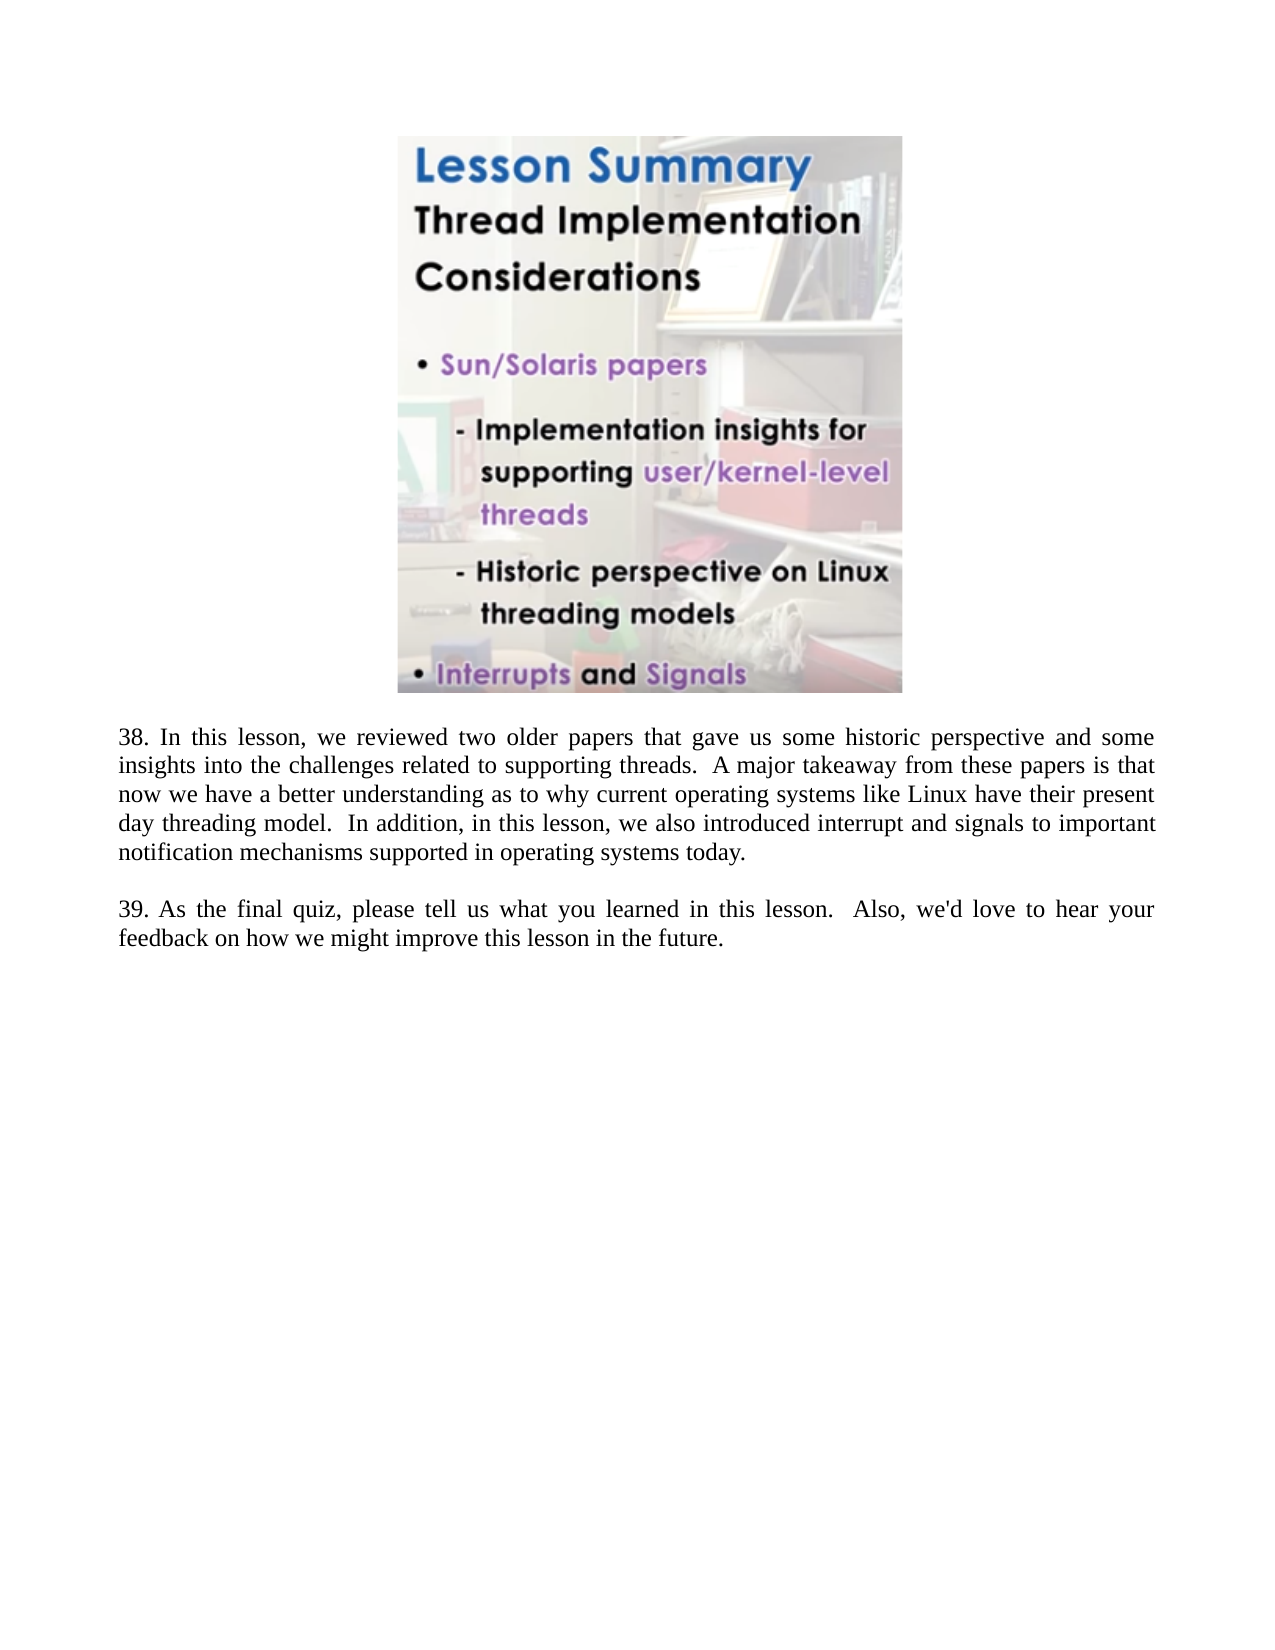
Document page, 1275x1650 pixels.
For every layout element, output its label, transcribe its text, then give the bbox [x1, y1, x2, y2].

text 38. In this lesson, we reviewed two older papers that gave us some historic perspective and some insights into the challenges related to supporting threads. A major takeaway from these papers is that now we have a better understanding as to why current operating systems like Linux have their present day threading model. In addition, in this lesson, we also introduced interrupt and signals to important notification mechanisms supported in operating systems today. [118, 722, 1157, 866]
text 39. As the final quiz, please tell us what you learned in this lesson. Also, we'd love to hear your feedback on how we might improve this lesson in the future. [118, 894, 1157, 952]
picture [397, 136, 903, 693]
